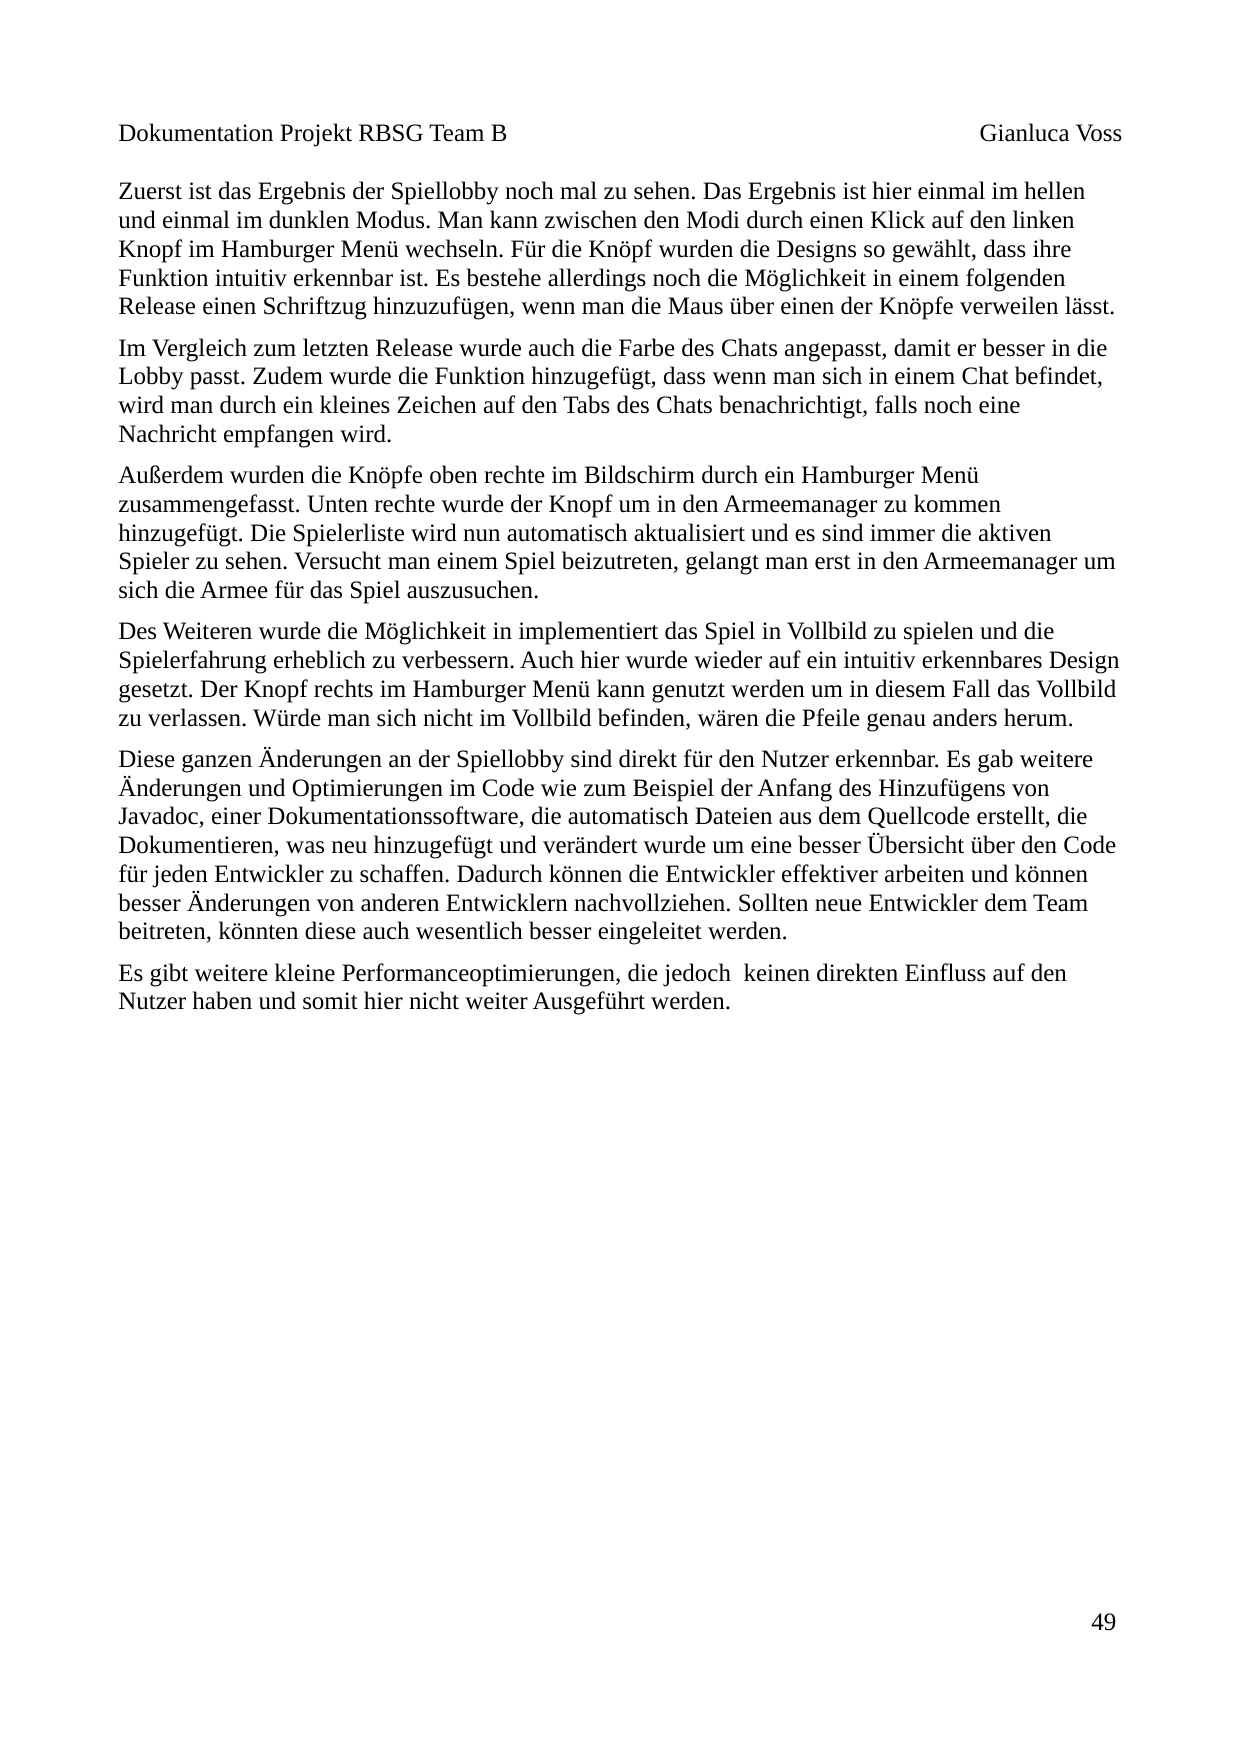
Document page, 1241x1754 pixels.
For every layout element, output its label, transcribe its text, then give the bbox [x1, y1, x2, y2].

text Außerdem wurden die Knöpfe oben rechte im Bildschirm durch ein Hamburger Menü zusammengefasst. Unten rechte wurde der Knopf um in den Armeemanager zu kommen hinzugefügt. Die Spielerliste wird nun automatisch aktualisiert und es sind immer die aktiven Spieler zu sehen. Versucht man einem Spiel beizutreten, gelangt man erst in den Armeemanager um sich die Armee für das Spiel auszusuchen. [118, 460, 1122, 604]
text Im Vergleich zum letzten Release wurde auch die Farbe des Chats angepasst, damit er besser in die Lobby passt. Zudem wurde die Funktion hinzugefügt, dass wenn man sich in einem Chat befindet, wird man durch ein kleines Zeichen auf den Tabs des Chats benachrichtigt, falls noch eine Nachricht empfangen wird. [118, 333, 1122, 448]
text Des Weiteren wurde die Möglichkeit in implementiert das Spiel in Vollbild zu spielen und die Spielerfahrung erheblich zu verbessern. Auch hier wurde wieder auf ein intuitiv erkennbares Design gesetzt. Der Knopf rechts im Hamburger Menü kann genutzt werden um in diesem Fall das Vollbild zu verlassen. Würde man sich nicht im Vollbild befinden, wären die Pfeile genau anders herum. [118, 616, 1122, 731]
text Es gibt weitere kleine Performanceoptimierungen, die jedoch keinen direkten Einfluss auf den Nutzer haben und somit hier nicht weiter Ausgeführt werden. [118, 958, 1122, 1015]
text Diese ganzen Änderungen an der Spiellobby sind direkt für den Nutzer erkennbar. Es gab weitere Änderungen und Optimierungen im Code wie zum Beispiel der Anfang des Hinzufügens von Javadoc, einer Dokumentationssoftware, die automatisch Dateien aus dem Quellcode erstellt, die Dokumentieren, was neu hinzugefügt und verändert wurde um eine besser Übersicht über den Code für jeden Entwickler zu schaffen. Dadurch können die Entwickler effektiver arbeiten und können besser Änderungen von anderen Entwicklern nachvollziehen. Sollten neue Entwickler dem Team beitreten, könnten diese auch wesentlich besser eingeleitet werden. [118, 744, 1122, 945]
text Zuerst ist das Ergebnis der Spiellobby noch mal zu sehen. Das Ergebnis ist hier einmal im hellen und einmal im dunklen Modus. Man kann zwischen den Modi durch einen Klick auf den linken Knopf im Hamburger Menü wechseln. Für die Knöpf wurden die Designs so gewählt, dass ihre Funktion intuitiv erkennbar ist. Es bestehe allerdings noch die Möglichkeit in einem folgenden Release einen Schriftzug hinzuzufügen, wenn man die Maus über einen der Knöpfe verweilen lässt. [118, 176, 1122, 320]
